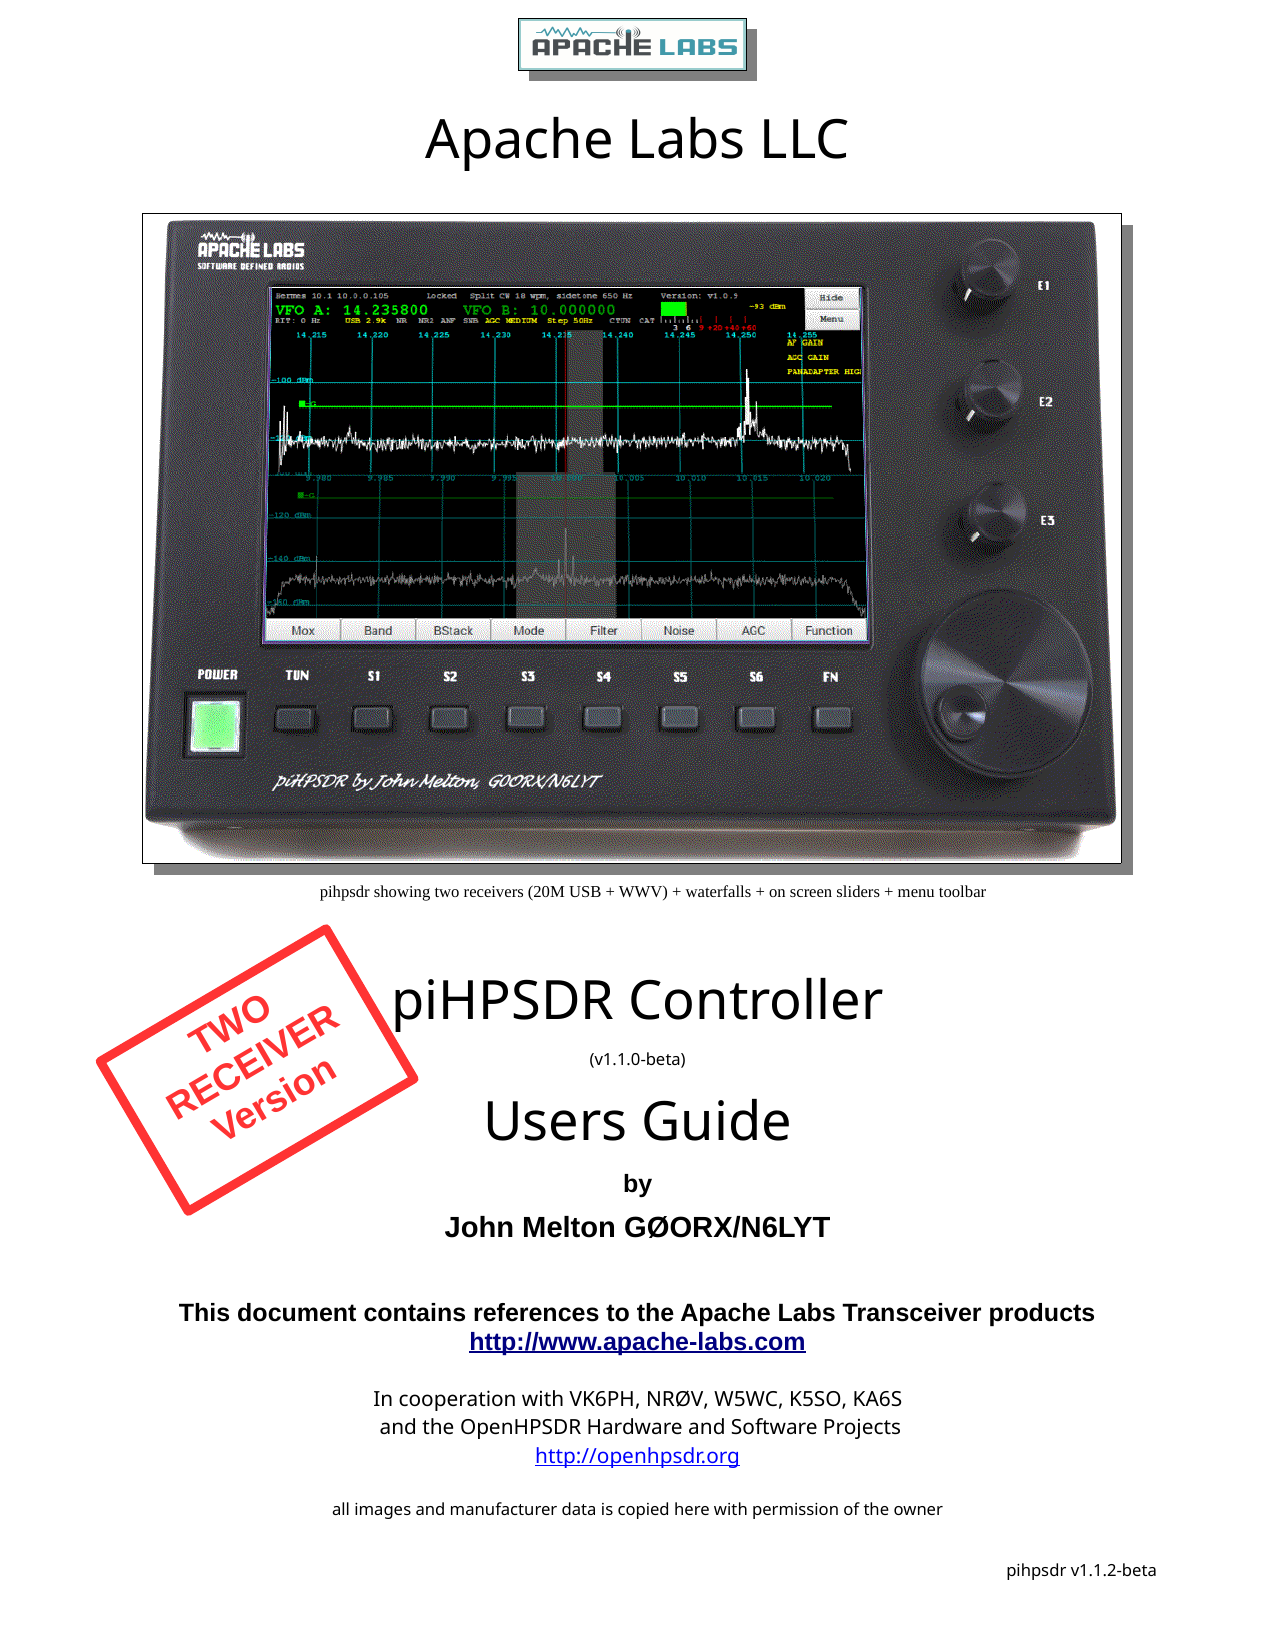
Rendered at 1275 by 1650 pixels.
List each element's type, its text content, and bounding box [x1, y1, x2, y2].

text Users Guide [118, 1103, 150, 1157]
picture [145, 216, 1118, 861]
text This document contains references to the Apache Labs Transceiver products [118, 1298, 1157, 1326]
text by [222, 1169, 1157, 1198]
text all images and manufacturer data is copied here with permission of the owner [118, 1498, 1157, 1520]
text piHPSDR Controller [351, 961, 1157, 1035]
text Apache Labs LLC [118, 100, 1157, 174]
text piHPSDR Controller [156, 961, 382, 1035]
text John Melton GØORX/N6LYT [118, 1210, 1157, 1244]
text (v1.1.0-beta) [402, 1048, 1157, 1070]
picture [521, 21, 744, 68]
text [118, 1169, 174, 1198]
text Users Guide [119, 1083, 396, 1157]
text piHPSDR Controller [118, 961, 260, 1035]
text http://www.apache-labs.com [118, 1326, 1157, 1355]
text http://openhpsdr.org [118, 1441, 1157, 1469]
text (v1.1.0-beta) [118, 1048, 248, 1070]
text [170, 1169, 249, 1198]
text Users Guide [292, 1083, 1157, 1157]
text In cooperation with VK6PH, NRØV, W5WC, K5SO, KA6S [118, 1384, 1157, 1412]
text and the OpenHPSDR Hardware and Software Projects [118, 1412, 1157, 1441]
text (v1.1.0-beta) [240, 1048, 403, 1070]
